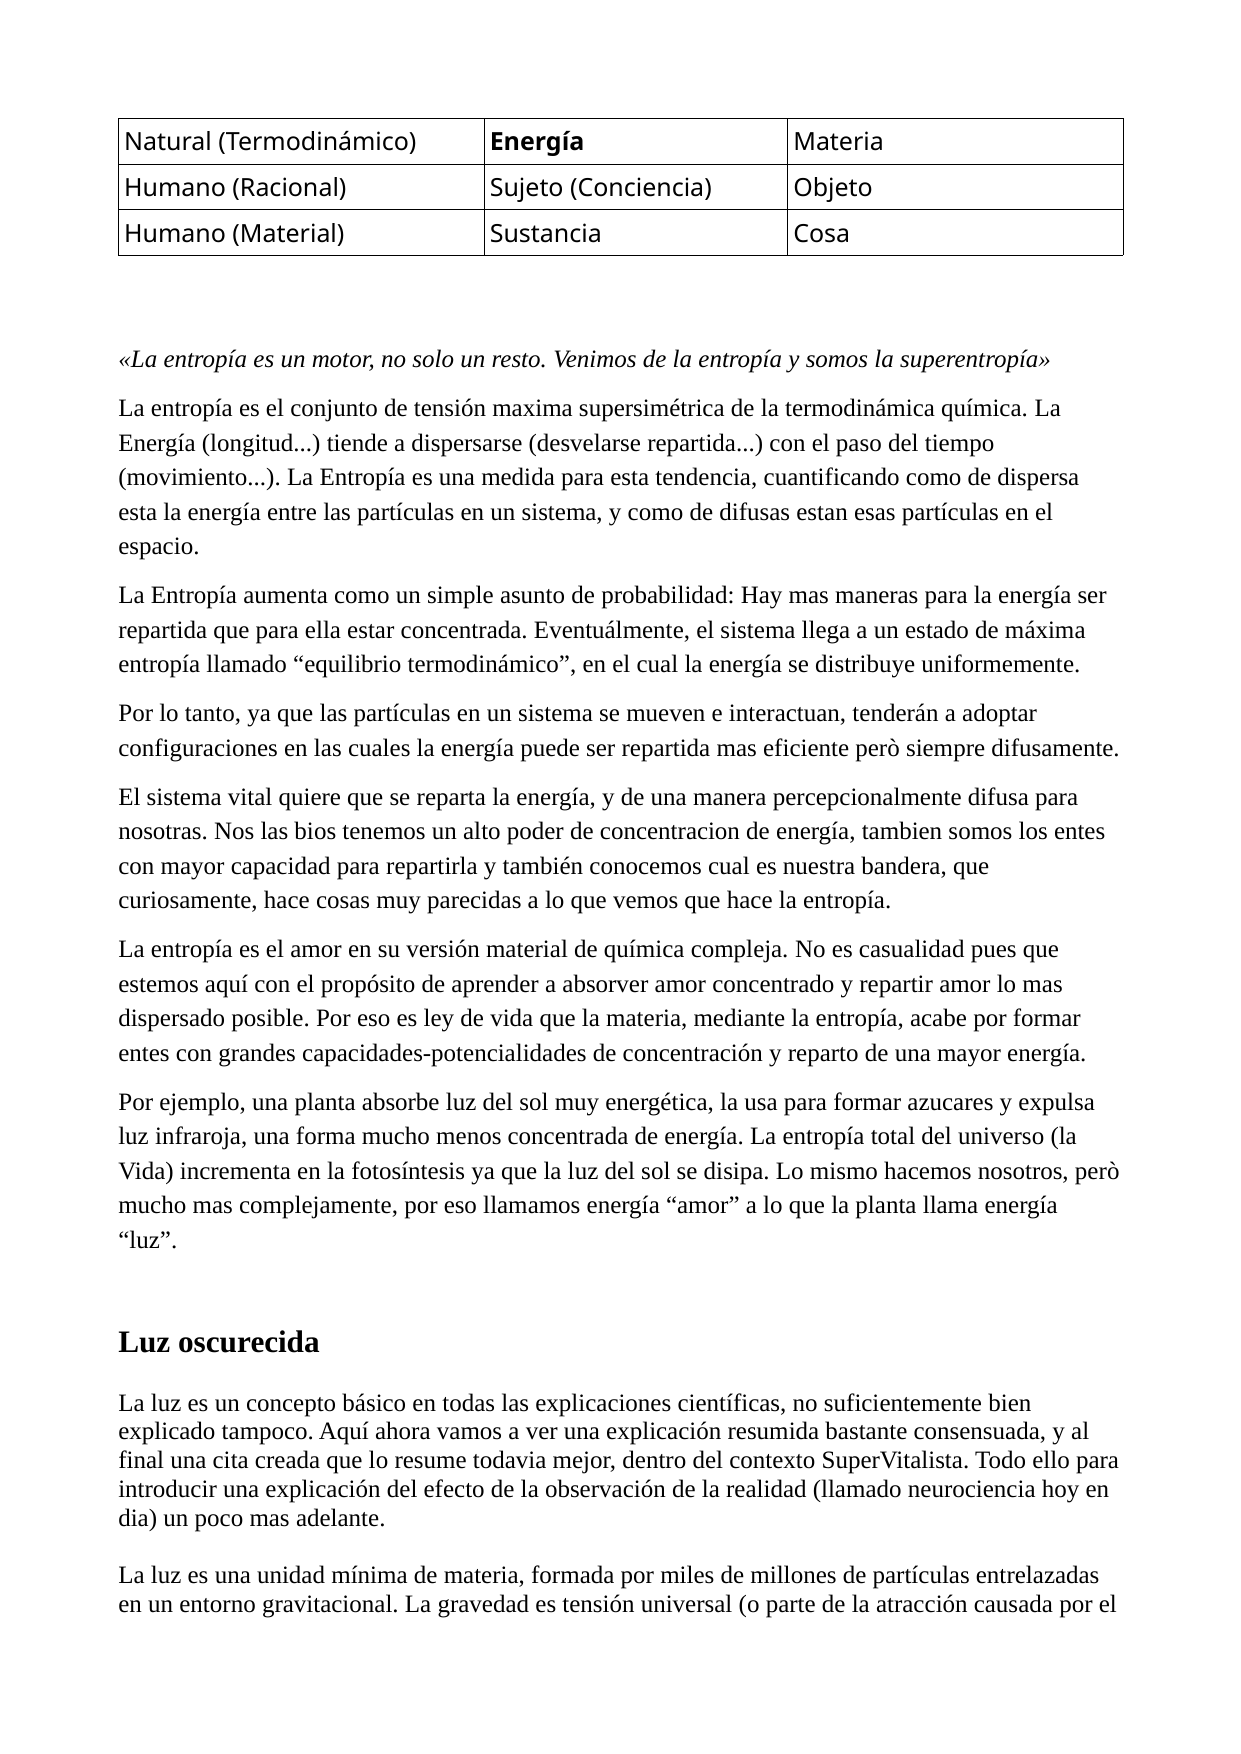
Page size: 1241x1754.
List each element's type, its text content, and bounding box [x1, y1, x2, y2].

text La entropía es el amor en su versión material de química compleja. No es casualidad pues que estemos aquí con el propósito de aprender a absorver amor concentrado y repartir amor lo mas dispersado posible. Por eso es ley de vida que la materia, mediante la entropía, acabe por formar entes con grandes capacidades-potencialidades de concentración y reparto de una mayor energía. [118, 934, 1122, 1067]
table_cell Cosa [788, 210, 1123, 255]
text «La entropía es un motor, no solo un resto. Venimos de la entropía y somos la superentropía» [118, 344, 1122, 373]
table_cell Humano (Racional) [119, 165, 484, 209]
table_cell Objeto [788, 165, 1123, 209]
text El sistema vital quiere que se reparta la energía, y de una manera percepcionalmente difusa para nosotras. Nos las bios tenemos un alto poder de concentracion de energía, tambien somos los entes con mayor capacidad para repartirla y también conocemos cual es nuestra bandera, que curiosamente, hace cosas muy parecidas a lo que vemos que hace la entropía. [118, 782, 1122, 914]
text Por ejemplo, una planta absorbe luz del sol muy energética, la usa para formar azucares y expulsa luz infraroja, una forma mucho menos concentrada de energía. La entropía total del universo (la Vida) incrementa en la fotosíntesis ya que la luz del sol se disipa. Lo mismo hacemos nosotros, però mucho mas complejamente, por eso llamamos energía “amor” a lo que la planta llama energía “luz”. [118, 1087, 1122, 1253]
text La Entropía aumenta como un simple asunto de probabilidad: Hay mas maneras para la energía ser repartida que para ella estar concentrada. Eventuálmente, el sistema llega a un estado de máxima entropía llamado “equilibrio termodinámico”, en el cual la energía se distribuye uniformemente. [118, 580, 1122, 678]
text Por lo tanto, ya que las partículas en un sistema se mueven e interactuan, tenderán a adoptar configuraciones en las cuales la energía puede ser repartida mas eficiente però siempre difusamente. [118, 698, 1122, 762]
table_cell Natural (Termodinámico) [119, 119, 484, 164]
table_cell Humano (Material) [119, 210, 484, 255]
text La entropía es el conjunto de tensión maxima supersimétrica de la termodinámica química. La Energía (longitud...) tiende a dispersarse (desvelarse repartida...) con el paso del tiempo (movimiento...). La Entropía es una medida para esta tendencia, cuantificando como de dispersa esta la energía entre las partículas en un sistema, y como de difusas estan esas partículas en el espacio. [118, 393, 1122, 560]
text Luz oscurecida [118, 1323, 1122, 1359]
table_cell Sujeto (Conciencia) [485, 165, 787, 209]
text La luz es una unidad mínima de materia, formada por miles de millones de partículas entrelazadas en un entorno gravitacional. La gravedad es tensión universal (o parte de la atracción causada por el [118, 1560, 1122, 1618]
table_cell Materia [788, 119, 1123, 164]
text La luz es un concepto básico en todas las explicaciones científicas, no suficientemente bien explicado tampoco. Aquí ahora vamos a ver una explicación resumida bastante consensuada, y al final una cita creada que lo resume todavia mejor, dentro del contexto SuperVitalista. Todo ello para introducir una explicación del efecto de la observación de la realidad (llamado neurociencia hoy en dia) un poco mas adelante. [118, 1388, 1122, 1531]
table_cell Sustancia [485, 210, 787, 255]
table_cell Energía [485, 119, 787, 164]
